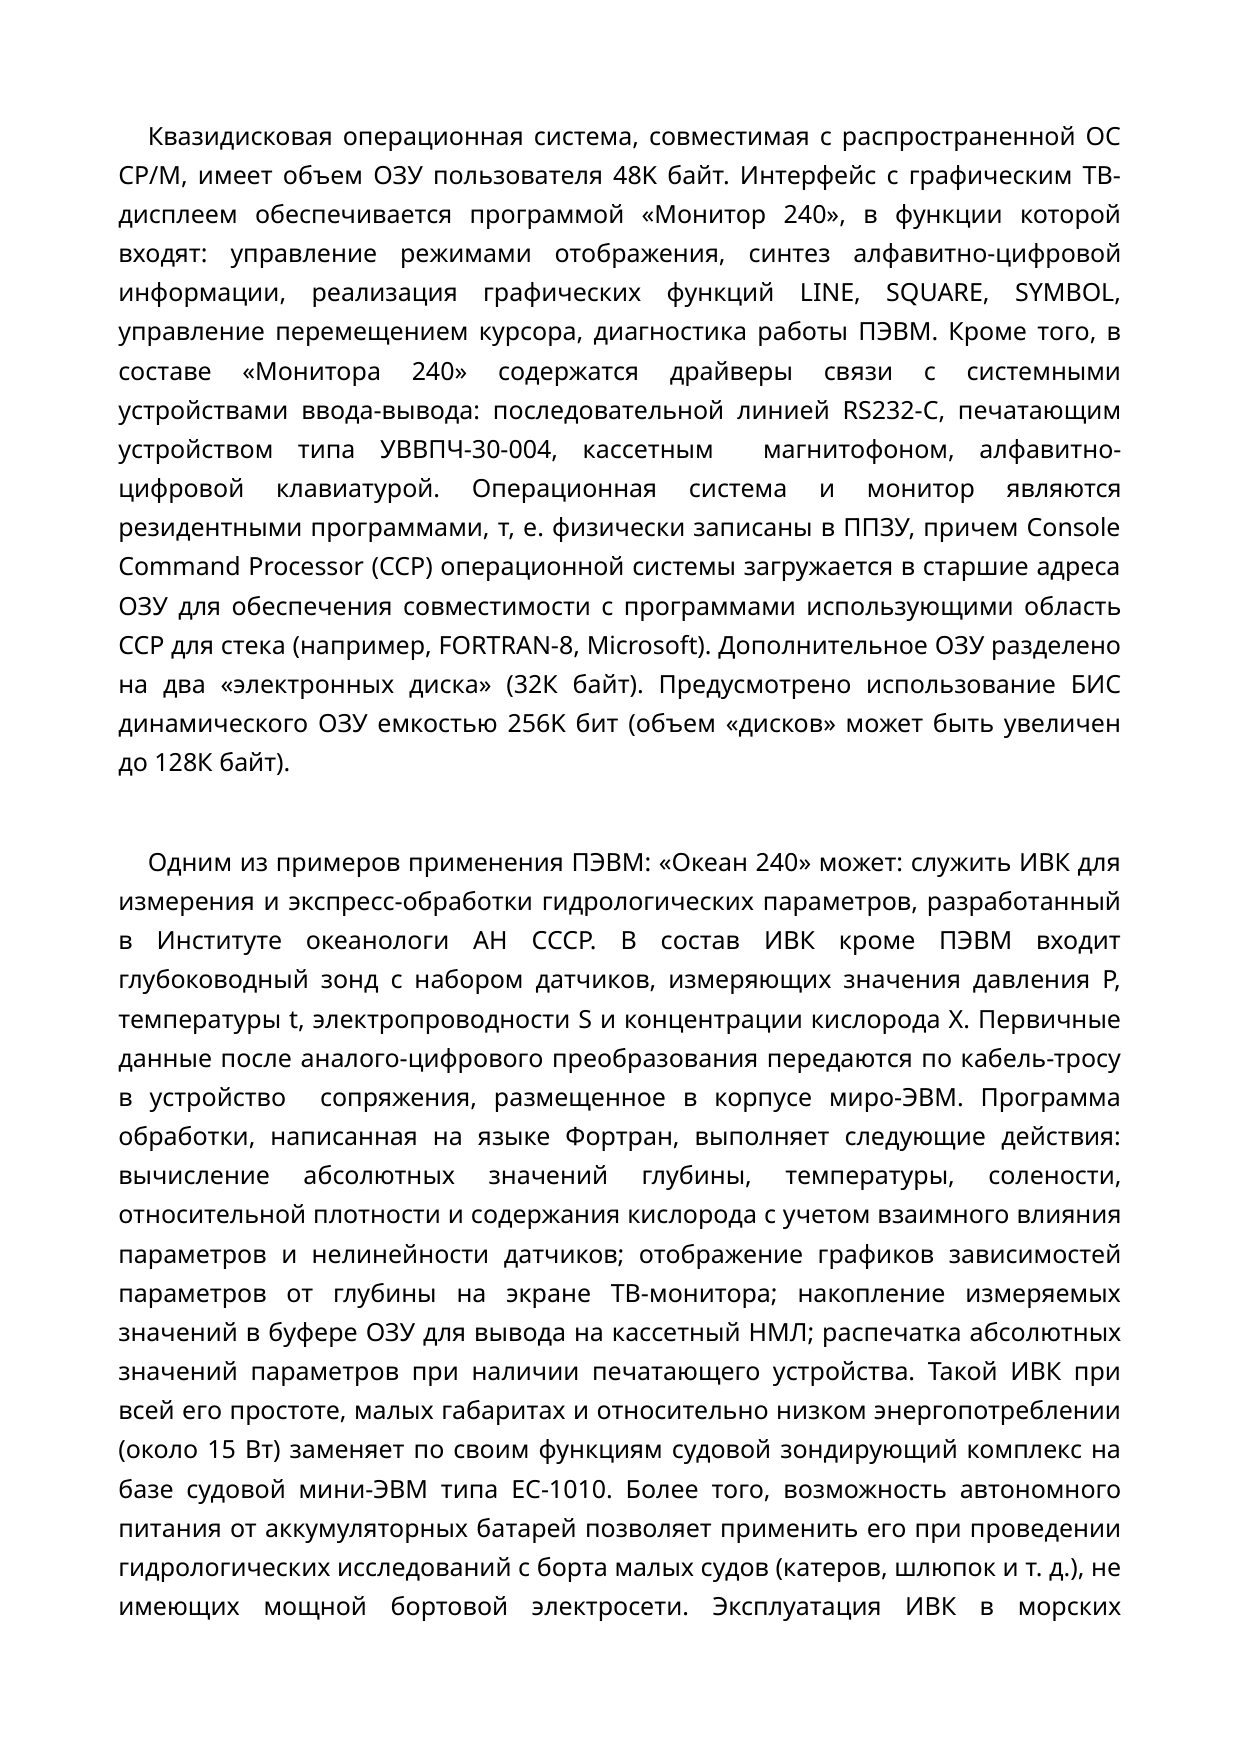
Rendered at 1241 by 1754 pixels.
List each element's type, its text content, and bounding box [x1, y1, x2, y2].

text Квазидисковая операционная система, совместимая с распространенной ОС CP/M, имеет объем ОЗУ пользователя 48K байт. Интерфейс с графическим ТВ-дисплеем обеспечивается программой «Монитор 240», в функции которой входят: управление режимами отображения, синтез алфавитно-цифровой информации, реализация графических функций LINE, SQUARE, SYMBOL, управление перемещением курсора, диагностика работы ПЭВМ. Кроме того, в составе «Монитора 240» содержатся драйверы связи с системными устройствами ввода-вывода: последовательной линией RS232-C, печатающим устройством типа УВВПЧ-30-004, кассетным магнитофоном, алфавитно-цифровой клавиатурой. Операционная система и монитор являются резидентными программами, т, е. физически записаны в ППЗУ, причем Console Command Processor (CCP) операционной системы загружается в старшие адреса ОЗУ для обеспечения совместимости с программами использующими область CCP для стека (например, FORTRAN-8, Microsoft). Дополнительное ОЗУ разделено на два «электронных диска» (32К байт). Предусмотрено использование БИС динамического ОЗУ емкостью 256K бит (объем «дисков» может быть увеличен до 128К байт). [118, 118, 1122, 779]
text Одним из примеров применения ПЭВМ: «Океан 240» может: служить ИВК для измерения и экспресс-обработки гидрологических параметров, разработанный в Институте океанологи АН СССР. В состав ИВК кроме ПЭВМ входит глубоководный зонд с набором датчиков, измеряющих значения давления P, температуры t, электропроводности S и концентрации кислорода Х. Первичные данные после аналого-цифрового преобразования передаются по кабель-тросу в устройство сопряжения, размещенное в корпусе миро-ЭВМ. Программа обработки, написанная на языке Фортран, выполняет следующие действия: вычисление абсолютных значений глубины, температуры, солености, относительной плотности и содержания кислорода с учетом взаимного влияния параметров и нелинейности датчиков; отображение графиков зависимостей параметров от глубины на экране ТВ-монитора; накопление измеряемых значений в буфере ОЗУ для вывода на кассетный НМЛ; распечатка абсолютных значений параметров при наличии печатающего устройства. Такой ИВК при всей его простоте, малых габаритах и относительно низком энергопотреблении (около 15 Вт) заменяет по своим функциям судовой зондирующий комплекс на базе судовой мини-ЭВМ типа ЕС-1010. Более того, возможность автономного питания от аккумуляторных батарей позволяет применить его при проведении гидрологических исследований с борта малых судов (катеров, шлюпок и т. д.), не имеющих мощной бортовой электросети. Эксплуатация ИВК в морских [118, 844, 1122, 1623]
